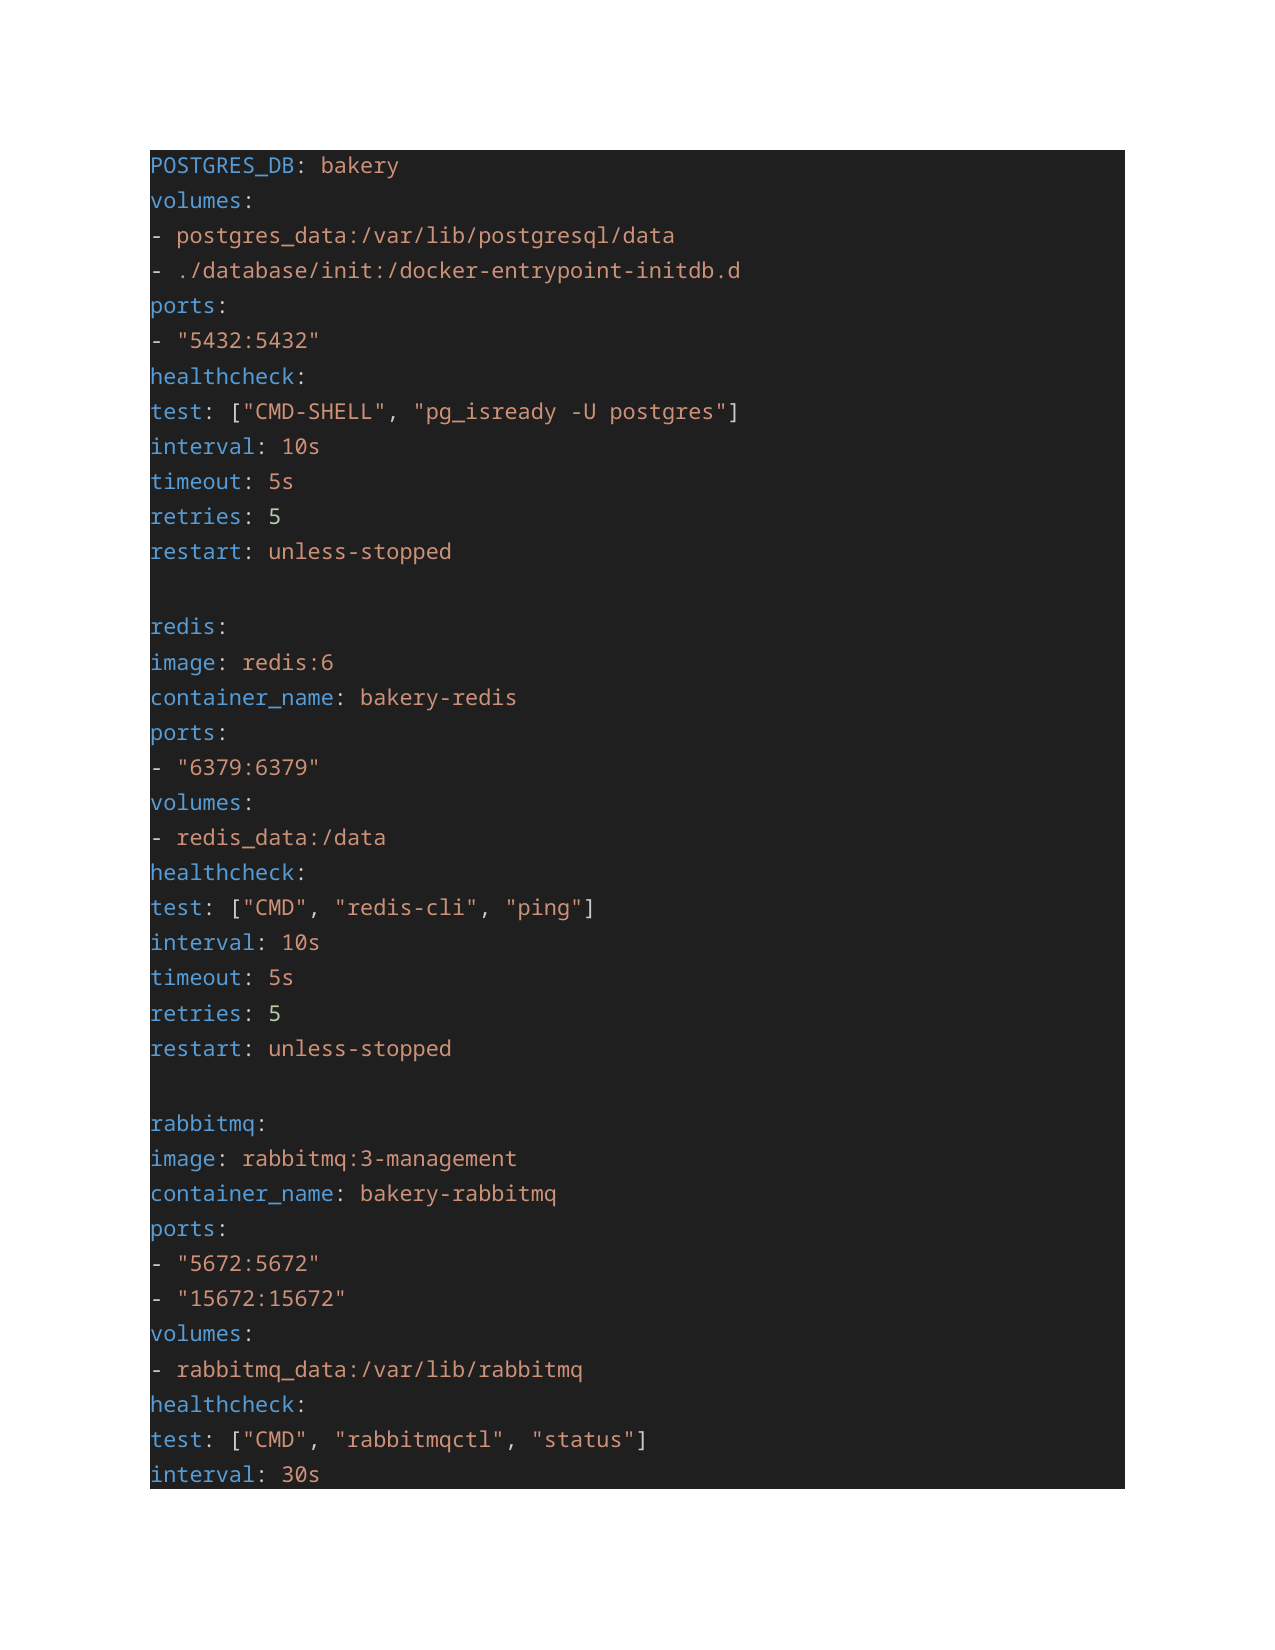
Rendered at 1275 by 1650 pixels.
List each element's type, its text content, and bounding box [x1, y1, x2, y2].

text test: ["CMD-SHELL", "pg_isready -U postgres"] [150, 396, 1125, 426]
text - "6379:6379" [150, 752, 1125, 782]
text volumes: [150, 185, 1125, 215]
text ports: [150, 290, 1125, 320]
text restart: unless-stopped [150, 536, 1125, 566]
text volumes: [150, 1318, 1125, 1348]
text ports: [150, 717, 1125, 746]
text - postgres_data:/var/lib/postgresql/data [150, 220, 1125, 250]
text image: rabbitmq:3-management [150, 1143, 1125, 1173]
text container_name: bakery-rabbitmq [150, 1178, 1125, 1208]
text test: ["CMD", "rabbitmqctl", "status"] [150, 1424, 1125, 1453]
text interval: 30s [150, 1459, 1125, 1489]
text healthcheck: [150, 857, 1125, 887]
text - ./database/init:/docker-entrypoint-initdb.d [150, 255, 1125, 285]
text - rabbitmq_data:/var/lib/rabbitmq [150, 1353, 1125, 1383]
text rabbitmq: [150, 1108, 1125, 1138]
text POSTGRES_DB: bakery [150, 150, 1125, 180]
text interval: 10s [150, 431, 1125, 461]
text timeout: 5s [150, 466, 1125, 496]
text - redis_data:/data [150, 822, 1125, 852]
text ports: [150, 1213, 1125, 1243]
text redis: [150, 611, 1125, 641]
text image: redis:6 [150, 646, 1125, 676]
text restart: unless-stopped [150, 1033, 1125, 1062]
text - "5432:5432" [150, 326, 1125, 355]
text healthcheck: [150, 1389, 1125, 1418]
text retries: 5 [150, 501, 1125, 531]
text retries: 5 [150, 997, 1125, 1027]
text - "5672:5672" [150, 1248, 1125, 1278]
text healthcheck: [150, 361, 1125, 390]
text - "15672:15672" [150, 1283, 1125, 1313]
text test: ["CMD", "redis-cli", "ping"] [150, 892, 1125, 922]
text timeout: 5s [150, 962, 1125, 992]
text container_name: bakery-redis [150, 682, 1125, 711]
text volumes: [150, 787, 1125, 817]
text interval: 10s [150, 927, 1125, 957]
